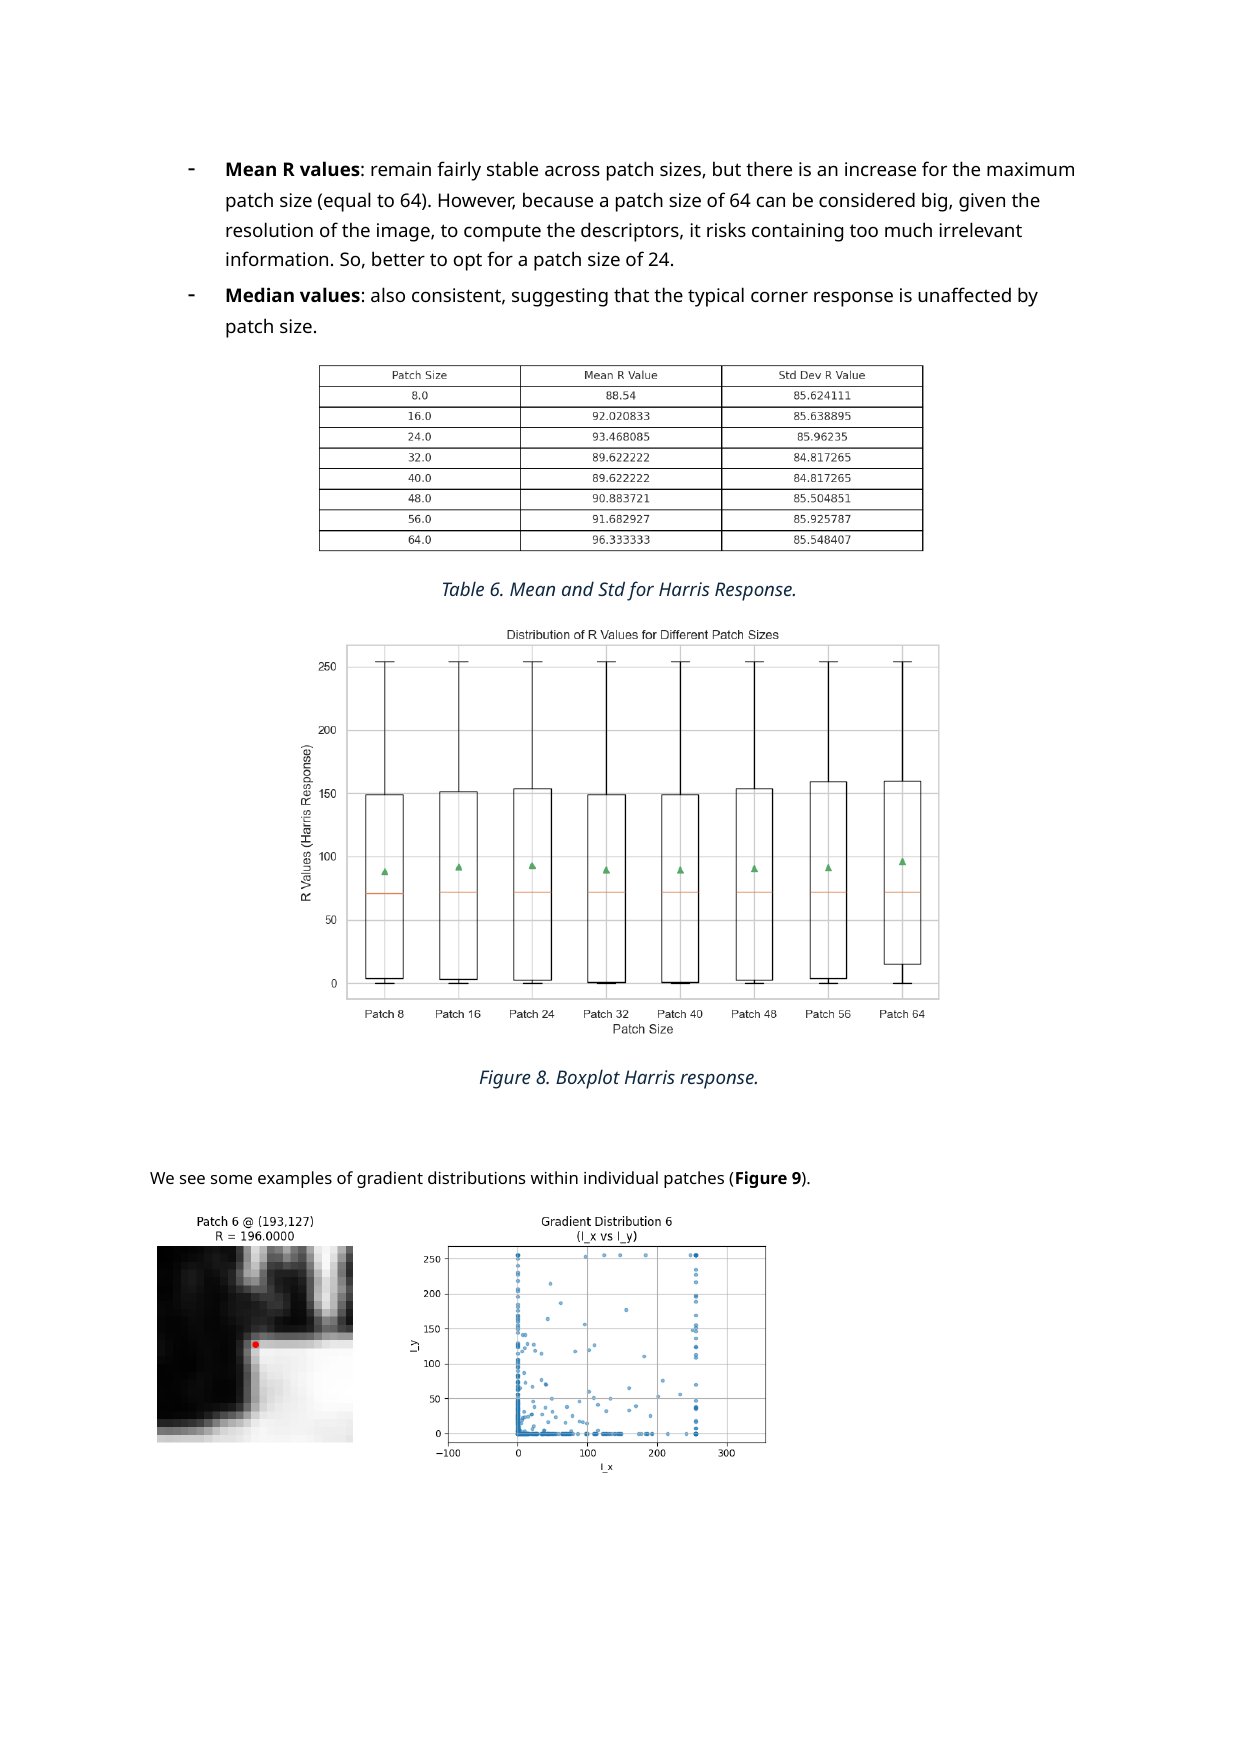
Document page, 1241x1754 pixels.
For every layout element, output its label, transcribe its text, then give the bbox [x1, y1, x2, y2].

list Median values: also consistent, suggesting that the typical corner response is unaffected by patch size. [187, 276, 1090, 339]
list Mean R values: remain fairly stable across patch sizes, but there is an increase for the maximum patch size (equal to 64). However, because a patch size of 64 can be considered big, given the resolution of the image, to compute the descriptors, it risks containing too much irrelevant information. So, better to opt for a patch size of 24. [187, 150, 1090, 272]
text Figure 8. Boxplot Harris response. [150, 1064, 1090, 1090]
text Table 6. Mean and Std for Harris Response. [150, 577, 1090, 602]
text We see some examples of gradient distributions within individual patches (Figure 9). [150, 1167, 1090, 1189]
